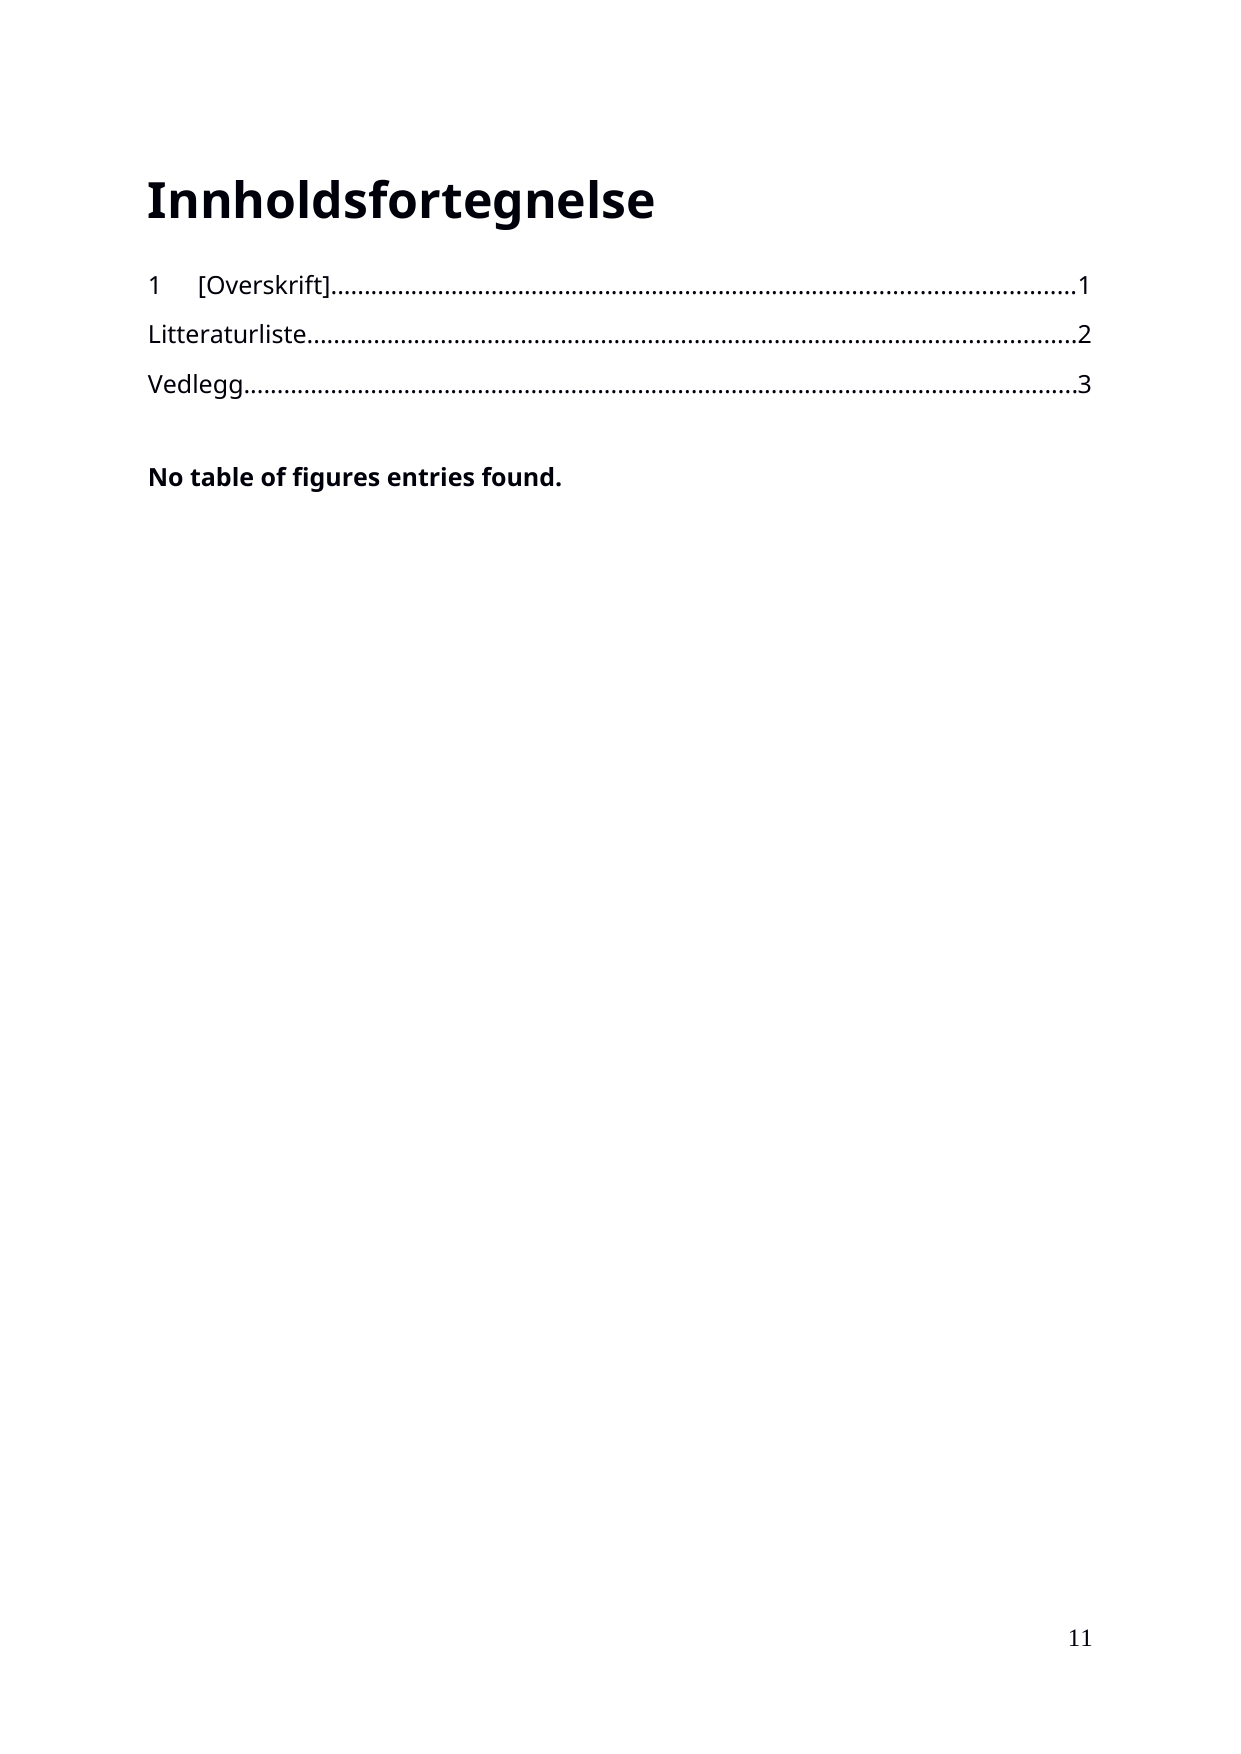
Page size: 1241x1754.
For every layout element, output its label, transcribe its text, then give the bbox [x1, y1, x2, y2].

text Vedlegg 3 [148, 367, 1092, 401]
text Litteraturliste 2 [148, 317, 1092, 351]
text No table of figures entries found. [148, 459, 1092, 493]
subtitle Innholdsfortegnelse [148, 165, 1092, 233]
text 1 [Overskrift] 1 [148, 268, 1092, 302]
